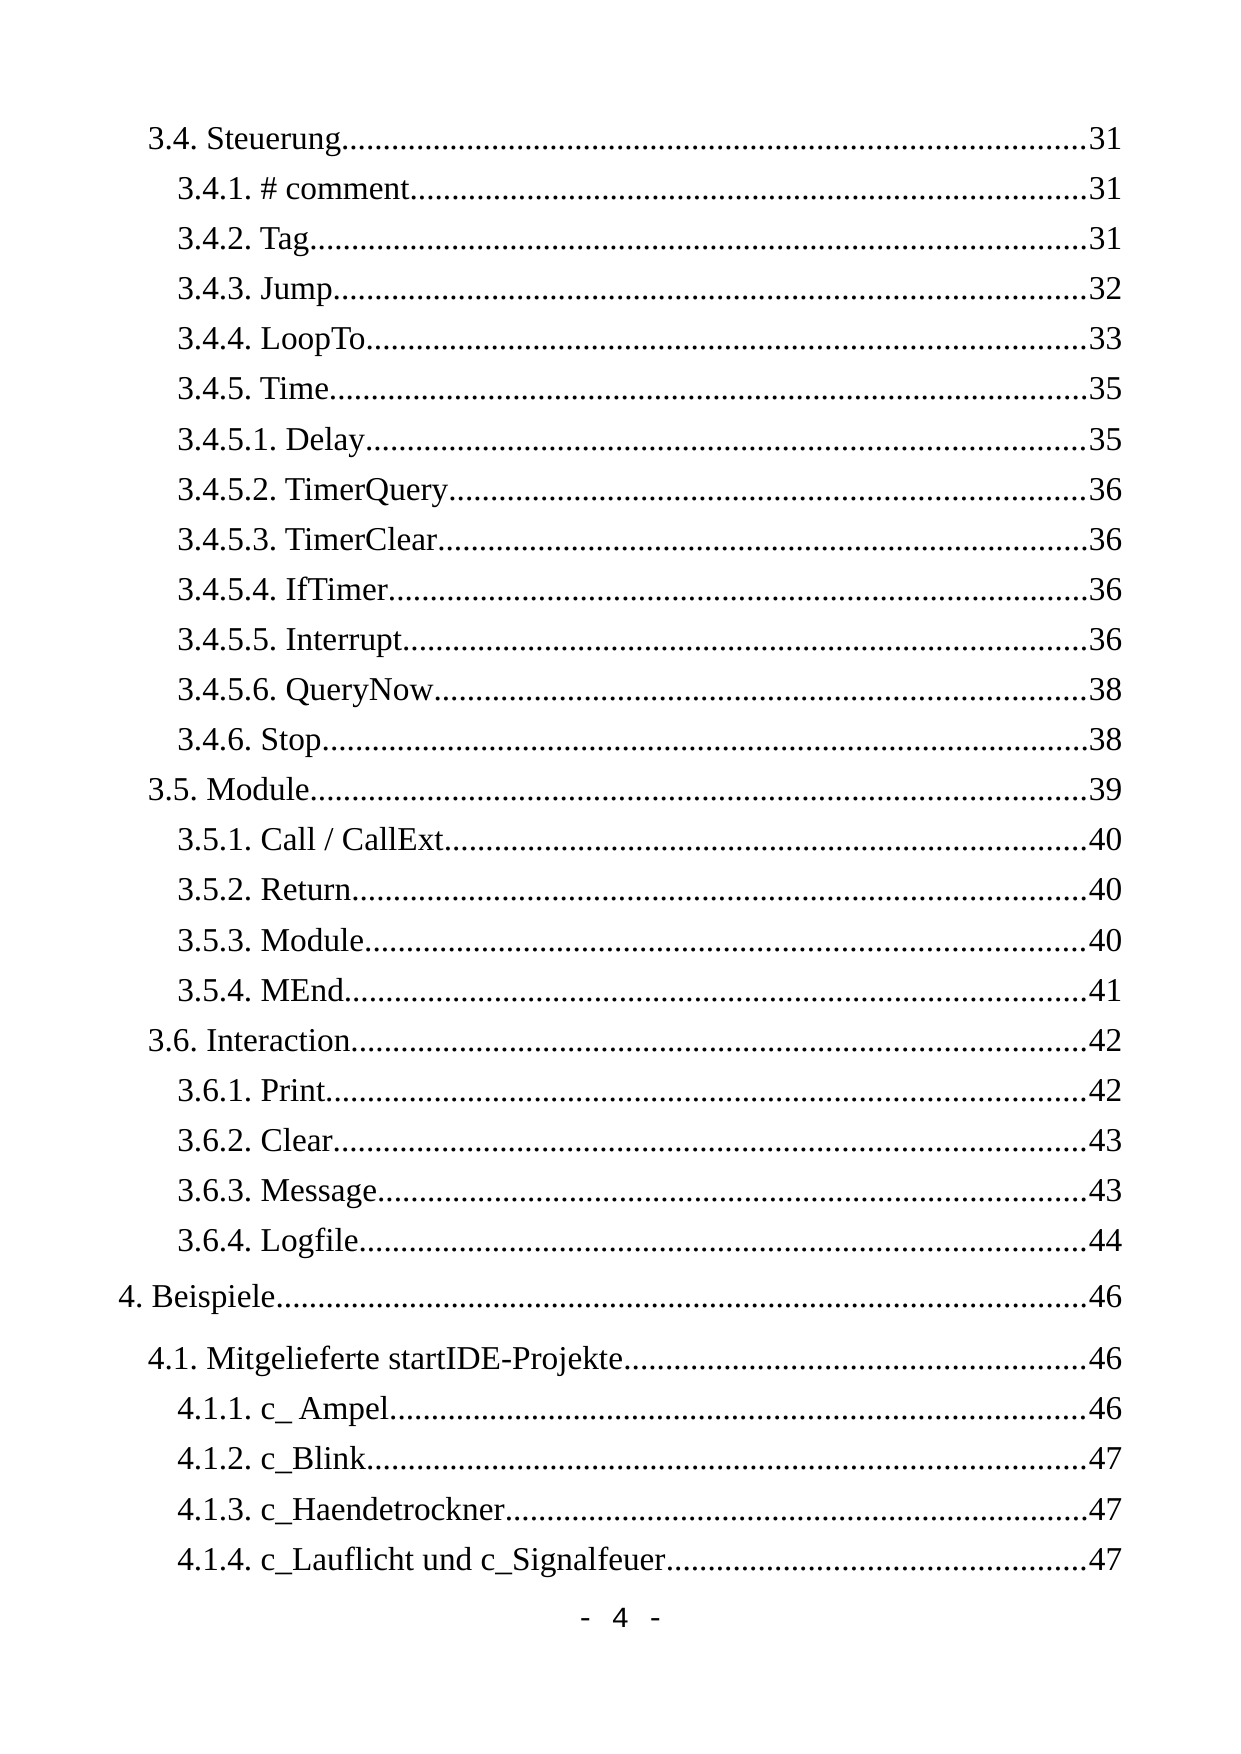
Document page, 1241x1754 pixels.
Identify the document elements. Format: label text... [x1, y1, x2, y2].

text 4.1.4. c_Lauflicht und c_Signalfeuer 47 [177, 1539, 1122, 1577]
text 4. Beispiele 46 [118, 1276, 1122, 1315]
text 3.5.1. Call / CallExt 40 [177, 819, 1122, 858]
text 4.1.2. c_Blink 47 [177, 1439, 1122, 1477]
text 3.4.5.5. Interrupt 36 [177, 619, 1122, 657]
text 3.5.4. MEnd 41 [177, 970, 1122, 1008]
text 3.5.3. Module 40 [177, 920, 1122, 958]
text 3.4.5.6. QueryNow 38 [177, 669, 1122, 708]
text 3.4.5.1. Delay 35 [177, 419, 1122, 457]
text 3.4.2. Tag 31 [177, 218, 1122, 257]
text 3.6.2. Clear 43 [177, 1120, 1122, 1158]
text 3.4.3. Jump 32 [177, 268, 1122, 307]
text 3.4.6. Stop 38 [177, 719, 1122, 758]
text 4.1.1. c_ Ampel 46 [177, 1388, 1122, 1427]
text 4.1. Mitgelieferte startIDE-Projekte 46 [148, 1338, 1122, 1377]
text 3.4.5.3. TimerClear 36 [177, 519, 1122, 557]
text 3.5. Module 39 [148, 769, 1122, 808]
text 3.6.3. Message 43 [177, 1170, 1122, 1209]
text 3.5.2. Return 40 [177, 870, 1122, 908]
text 3.4.1. # comment 31 [177, 168, 1122, 207]
text 3.6.4. Logfile 44 [177, 1220, 1122, 1259]
text 4.1.3. c_Haendetrockner 47 [177, 1489, 1122, 1527]
text 3.4. Steuerung 31 [148, 118, 1122, 156]
text 3.4.5.4. IfTimer 36 [177, 569, 1122, 607]
text 3.6. Interaction 42 [148, 1020, 1122, 1058]
text 3.4.5. Time 35 [177, 369, 1122, 407]
text 3.4.4. LoopTo 33 [177, 318, 1122, 357]
text 3.6.1. Print 42 [177, 1070, 1122, 1108]
text 3.4.5.2. TimerQuery 36 [177, 469, 1122, 507]
